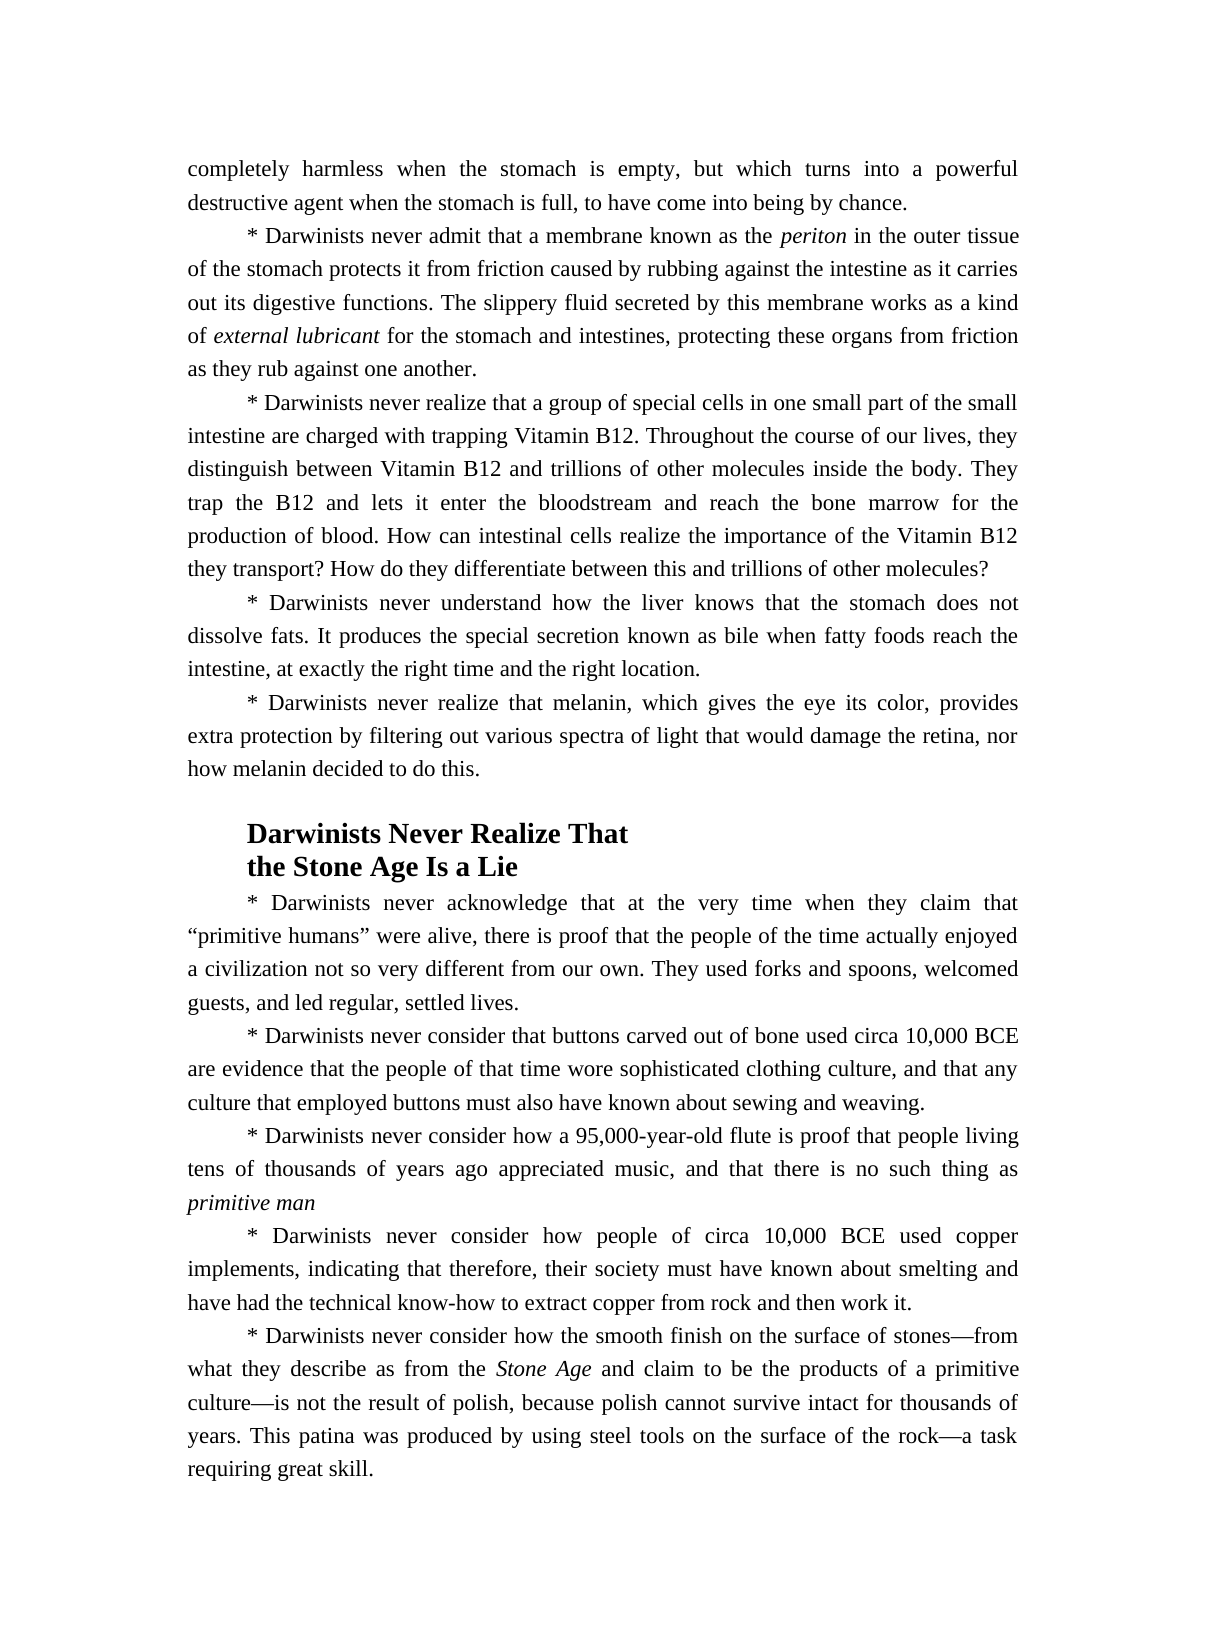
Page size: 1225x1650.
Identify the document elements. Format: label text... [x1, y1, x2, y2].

text * Darwinists never realize that melanin, which gives the eye its color, provides extra protection by filtering out various spectra of light that would damage the retina, nor how melanin decided to do this. [187, 683, 1020, 783]
text * Darwinists never admit that a membrane known as the periton in the outer tissue of the stomach protects it from friction caused by rubbing against the intestine as it carries out its digestive functions. The slippery fluid secreted by this membrane works as a kind of external lubricant for the stomach and intestines, protecting these organs from friction as they rub against one another. [187, 217, 1020, 383]
text * Darwinists never consider how people of circa 10,000 BCE used copper implements, indicating that therefore, their society must have known about smelting and have had the technical know-how to extract copper from rock and then work it. [187, 1217, 1020, 1317]
text completely harmless when the stomach is empty, but which turns into a powerful destructive agent when the stomach is full, to have come into being by chance. [187, 150, 1020, 217]
text * Darwinists never realize that a group of special cells in one small part of the small intestine are charged with trapping Vitamin B12. Throughout the course of our lives, they distinguish between Vitamin B12 and trillions of other molecules inside the body. They trap the B12 and lets it enter the bloodstream and reach the bone marrow for the production of blood. How can intestinal cells realize the importance of the Vitamin B12 they transport? How do they differentiate between this and trillions of other molecules? [187, 383, 1020, 583]
text the Stone Age Is a Lie [187, 850, 1020, 883]
text Darwinists Never Realize That [187, 817, 1020, 850]
text * Darwinists never acknowledge that at the very time when they claim that “primitive humans” were alive, there is proof that the people of the time actually enjoyed a civilization not so very different from our own. They used forks and spoons, welcomed guests, and led regular, settled lives. [187, 883, 1020, 1017]
text * Darwinists never consider how the smooth finish on the surface of stones—from what they describe as from the Stone Age and claim to be the products of a primitive culture—is not the result of polish, because polish cannot survive intact for thousands of years. This patina was produced by using steel tools on the surface of the rock—a task requiring great skill. [187, 1317, 1020, 1483]
text * Darwinists never consider that buttons carved out of bone used circa 10,000 BCE are evidence that the people of that time wore sophisticated clothing culture, and that any culture that employed buttons must also have known about sewing and weaving. [187, 1017, 1020, 1117]
text * Darwinists never consider how a 95,000-year-old flute is proof that people living tens of thousands of years ago appreciated music, and that there is no such thing as primitive man [187, 1117, 1020, 1217]
text * Darwinists never understand how the liver knows that the stomach does not dissolve fats. It produces the special secretion known as bile when fatty foods reach the intestine, at exactly the right time and the right location. [187, 583, 1020, 683]
